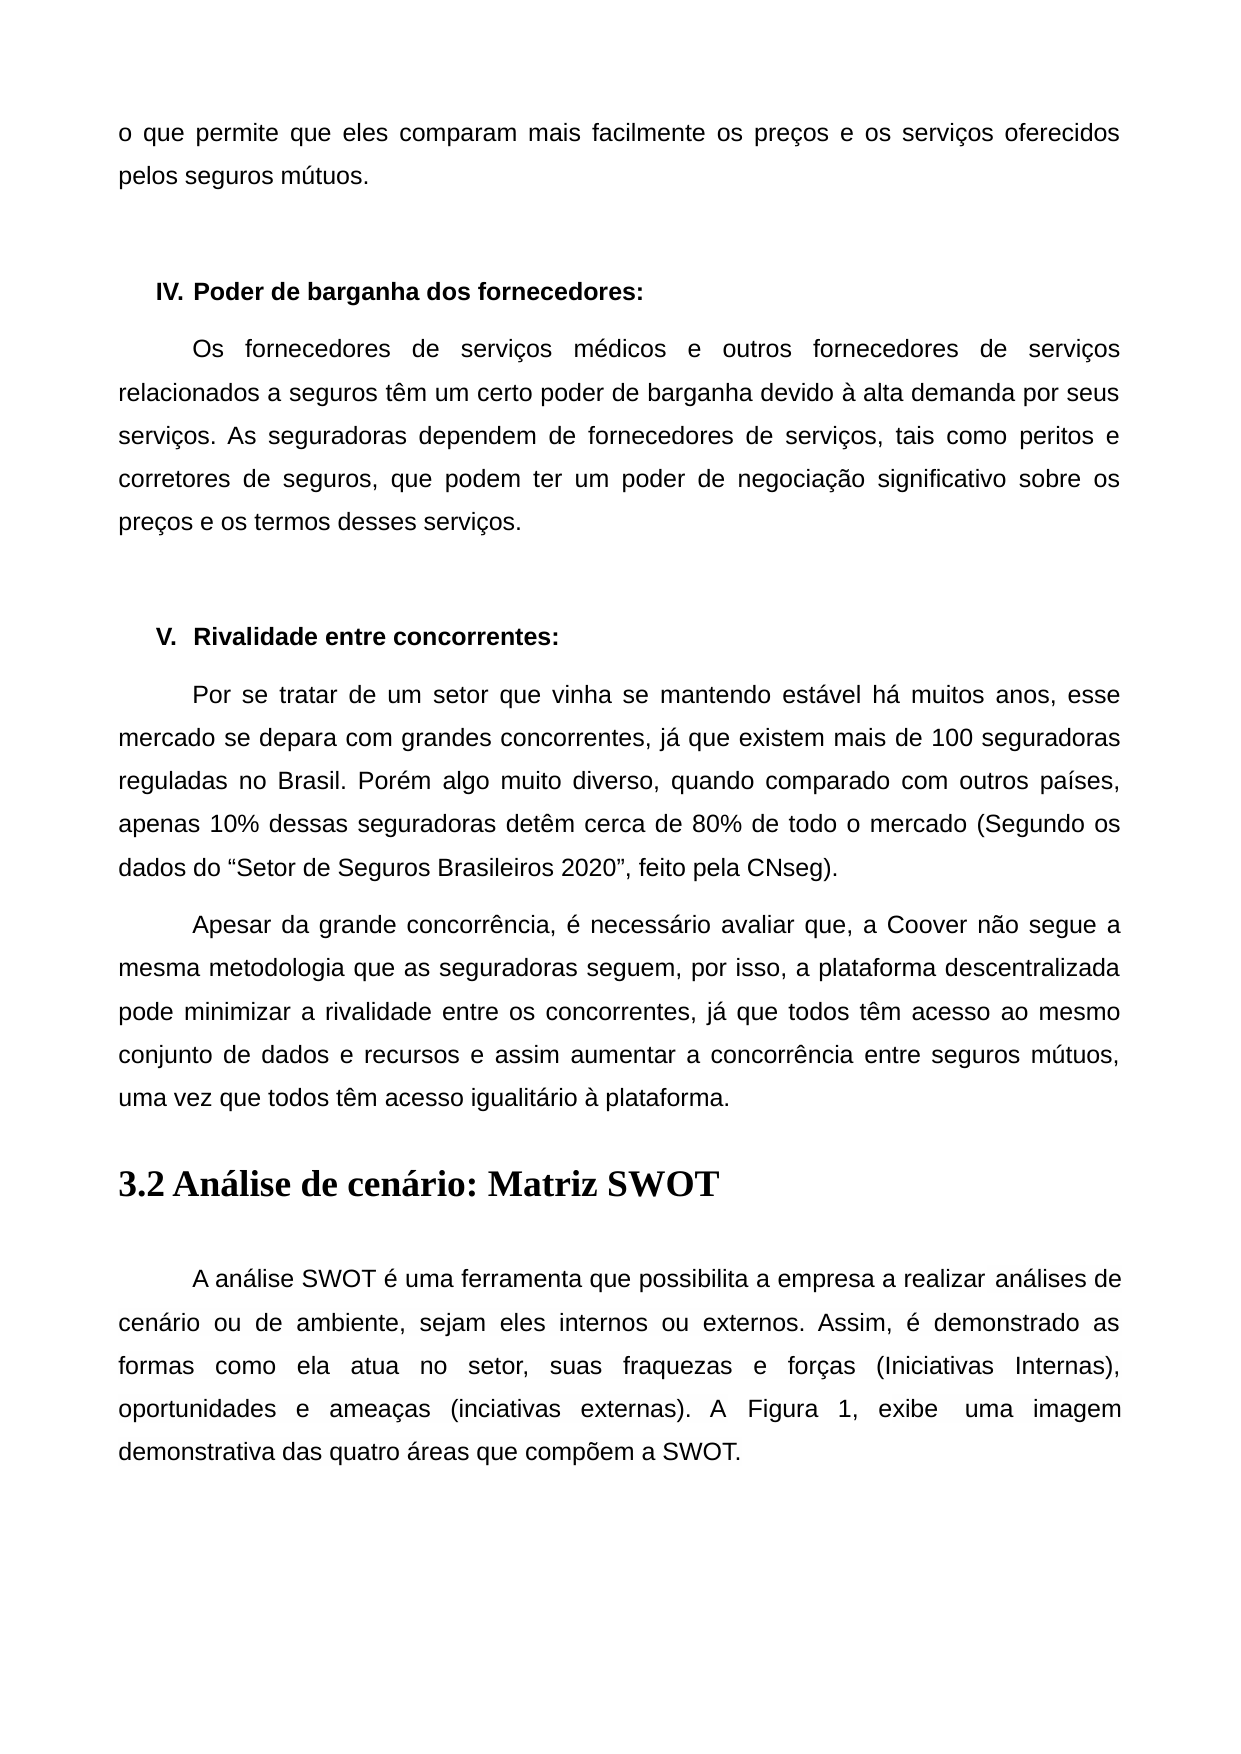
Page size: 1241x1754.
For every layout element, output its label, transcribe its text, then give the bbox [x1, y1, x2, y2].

text Por se tratar de um setor que vinha se mantendo estável há muitos anos, esse mercado se depara com grandes concorrentes, já que existem mais de 100 seguradoras reguladas no Brasil. Porém algo muito diverso, quando comparado com outros países, apenas 10% dessas seguradoras detêm cerca de 80% de todo o mercado (Segundo os dados do “Setor de Seguros Brasileiros 2020”, feito pela CNseg). [118, 680, 1122, 881]
text A análise SWOT é uma ferramenta que possibilita a empresa a realizar análises de cenário ou de ambiente, sejam eles internos ou externos. Assim, é demonstrado as formas como ela atua no setor, suas fraquezas e forças (Iniciativas Internas), oportunidades e ameaças (inciativas externas). A Figura 1, exibe uma imagem demonstrativa das quatro áreas que compõem a SWOT. [118, 1264, 1122, 1466]
subtitle 3.2 Análise de cenário: Matriz SWOT [118, 1161, 1122, 1204]
list Rivalidade entre concorrentes: [156, 622, 1122, 651]
text Apesar da grande concorrência, é necessário avaliar que, a Coover não segue a mesma metodologia que as seguradoras seguem, por isso, a plataforma descentralizada pode minimizar a rivalidade entre os concorrentes, já que todos têm acesso ao mesmo conjunto de dados e recursos e assim aumentar a concorrência entre seguros mútuos, uma vez que todos têm acesso igualitário à plataforma. [118, 910, 1122, 1111]
text o que permite que eles comparam mais facilmente os preços e os serviços oferecidos pelos seguros mútuos. [118, 118, 1122, 190]
text Os fornecedores de serviços médicos e outros fornecedores de serviços relacionados a seguros têm um certo poder de barganha devido à alta demanda por seus serviços. As seguradoras dependem de fornecedores de serviços, tais como peritos e corretores de seguros, que podem ter um poder de negociação significativo sobre os preços e os termos desses serviços. [118, 334, 1122, 536]
list Poder de barganha dos fornecedores: [156, 277, 1122, 305]
